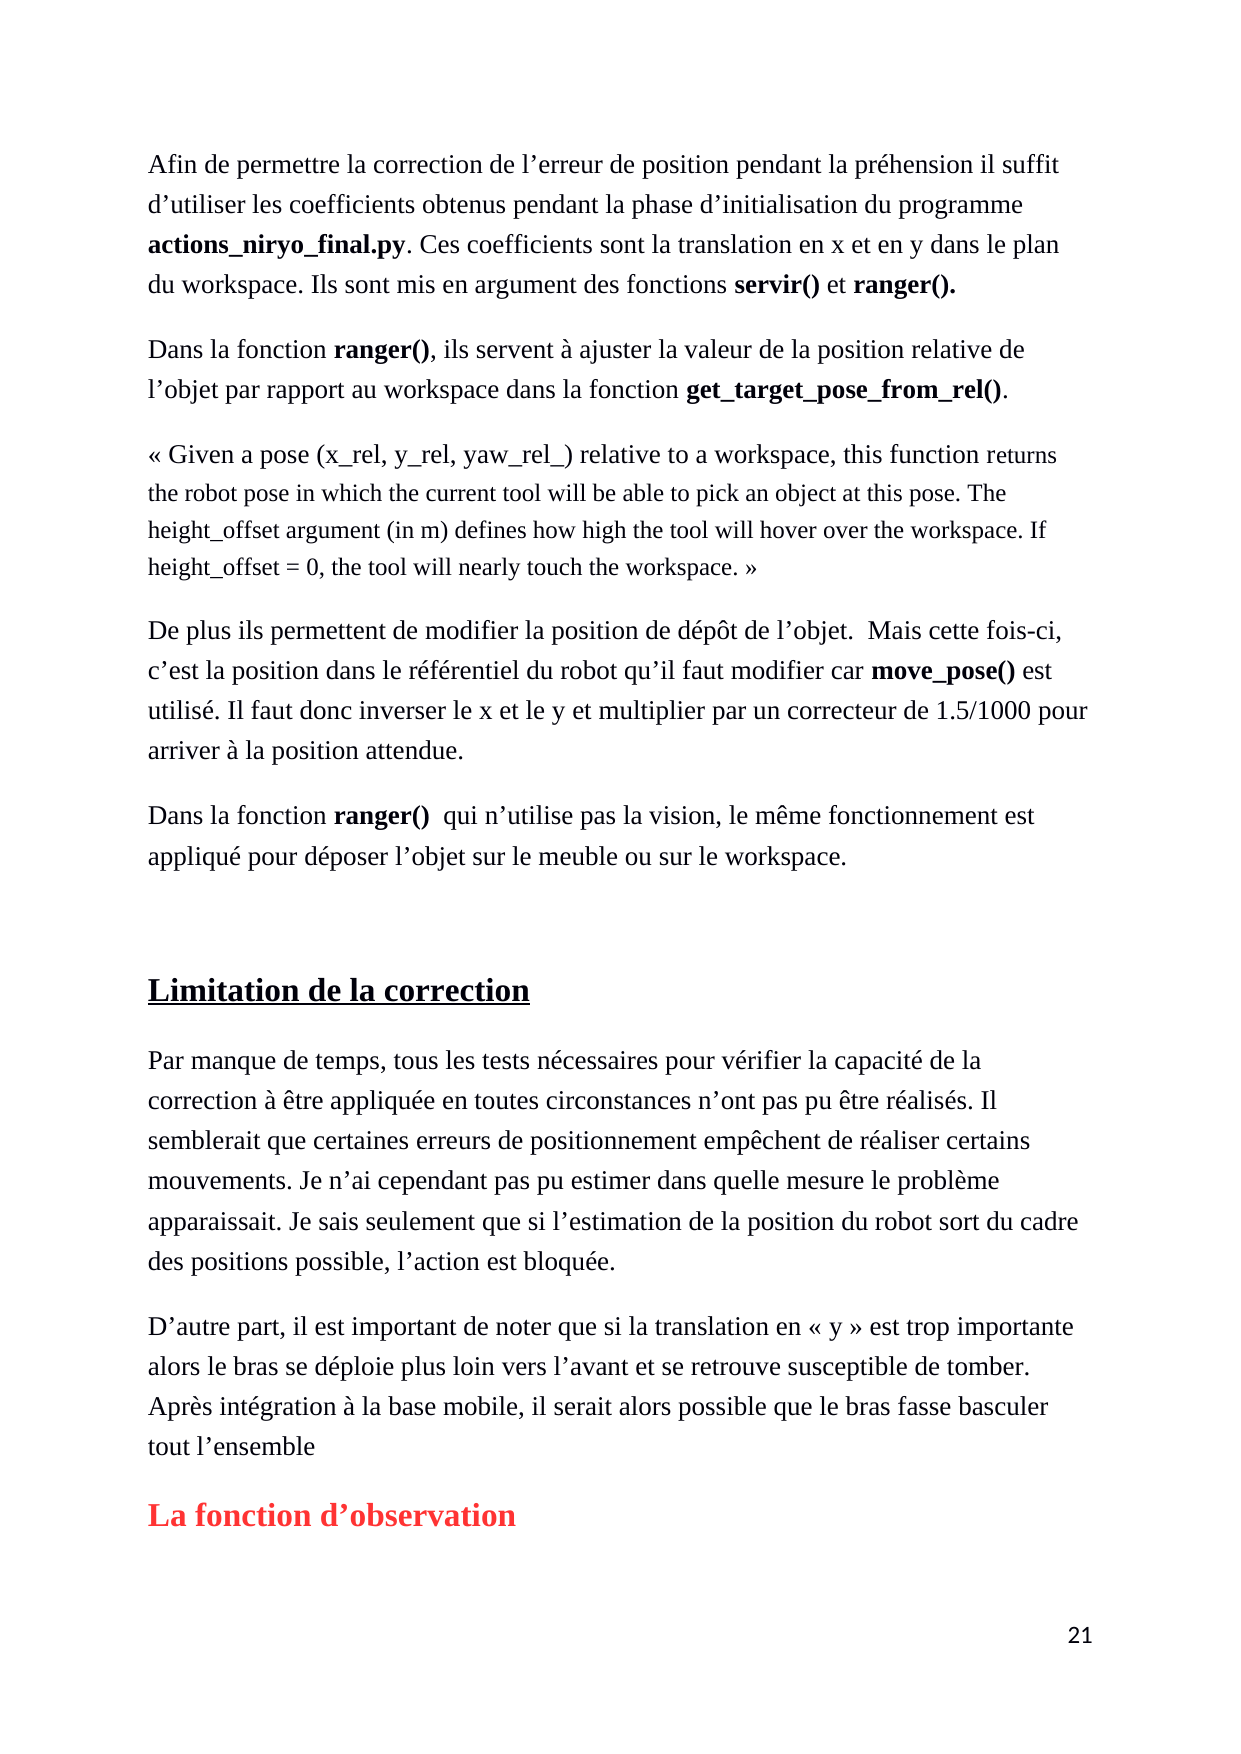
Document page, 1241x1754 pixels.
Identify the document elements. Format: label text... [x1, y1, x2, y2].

text Dans la fonction ranger(), ils servent à ajuster la valeur de la position relative de l’objet par rapport au workspace dans la fonction get_target_pose_from_rel(). [148, 333, 1092, 404]
text D’autre part, il est important de noter que si la translation en « y » est trop importante alors le bras se déploie plus loin vers l’avant et se retrouve susceptible de tomber. Après intégration à la base mobile, il serait alors possible que le bras fasse basculer tout l’ensemble [148, 1310, 1092, 1461]
text Afin de permettre la correction de l’erreur de position pendant la préhension il suffit d’utiliser les coefficients obtenus pendant la phase d’initialisation du programme actions_niryo_final.py. Ces coefficients sont la translation en x et en y dans le plan du workspace. Ils sont mis en argument des fonctions servir() et ranger(). [148, 148, 1092, 299]
text De plus ils permettent de modifier la position de dépôt de l’objet. Mais cette fois-ci, c’est la position dans le référentiel du robot qu’il faut modifier car move_pose() est utilisé. Il faut donc inverser le x et le y et multiplier par un correcteur de 1.5/1000 pour arriver à la position attendue. [148, 614, 1092, 766]
text « Given a pose (x_rel, y_rel, yaw_rel_) relative to a workspace, this function returns the robot pose in which the current tool will be able to pick an object at this pose. The height_offset argument (in m) defines how high the tool will hover over the workspace. If height_offset = 0, the tool will nearly touch the workspace. » [148, 438, 1092, 581]
text Dans la fonction ranger() qui n’utilise pas la vision, le même fonctionnement est appliqué pour déposer l’objet sur le meuble ou sur le workspace. [148, 799, 1092, 871]
text Par manque de temps, tous les tests nécessaires pour vérifier la capacité de la correction à être appliquée en toutes circonstances n’ont pas pu être réalisés. Il semblerait que certaines erreurs de positionnement empêchent de réaliser certains mouvements. Je n’ai cependant pas pu estimer dans quelle mesure le problème apparaissait. Je sais seulement que si l’estimation de la position du robot sort du cadre des positions possible, l’action est bloquée. [148, 1044, 1092, 1276]
text Limitation de la correction [148, 970, 1092, 1008]
text La fonction d’observation [148, 1495, 1092, 1533]
